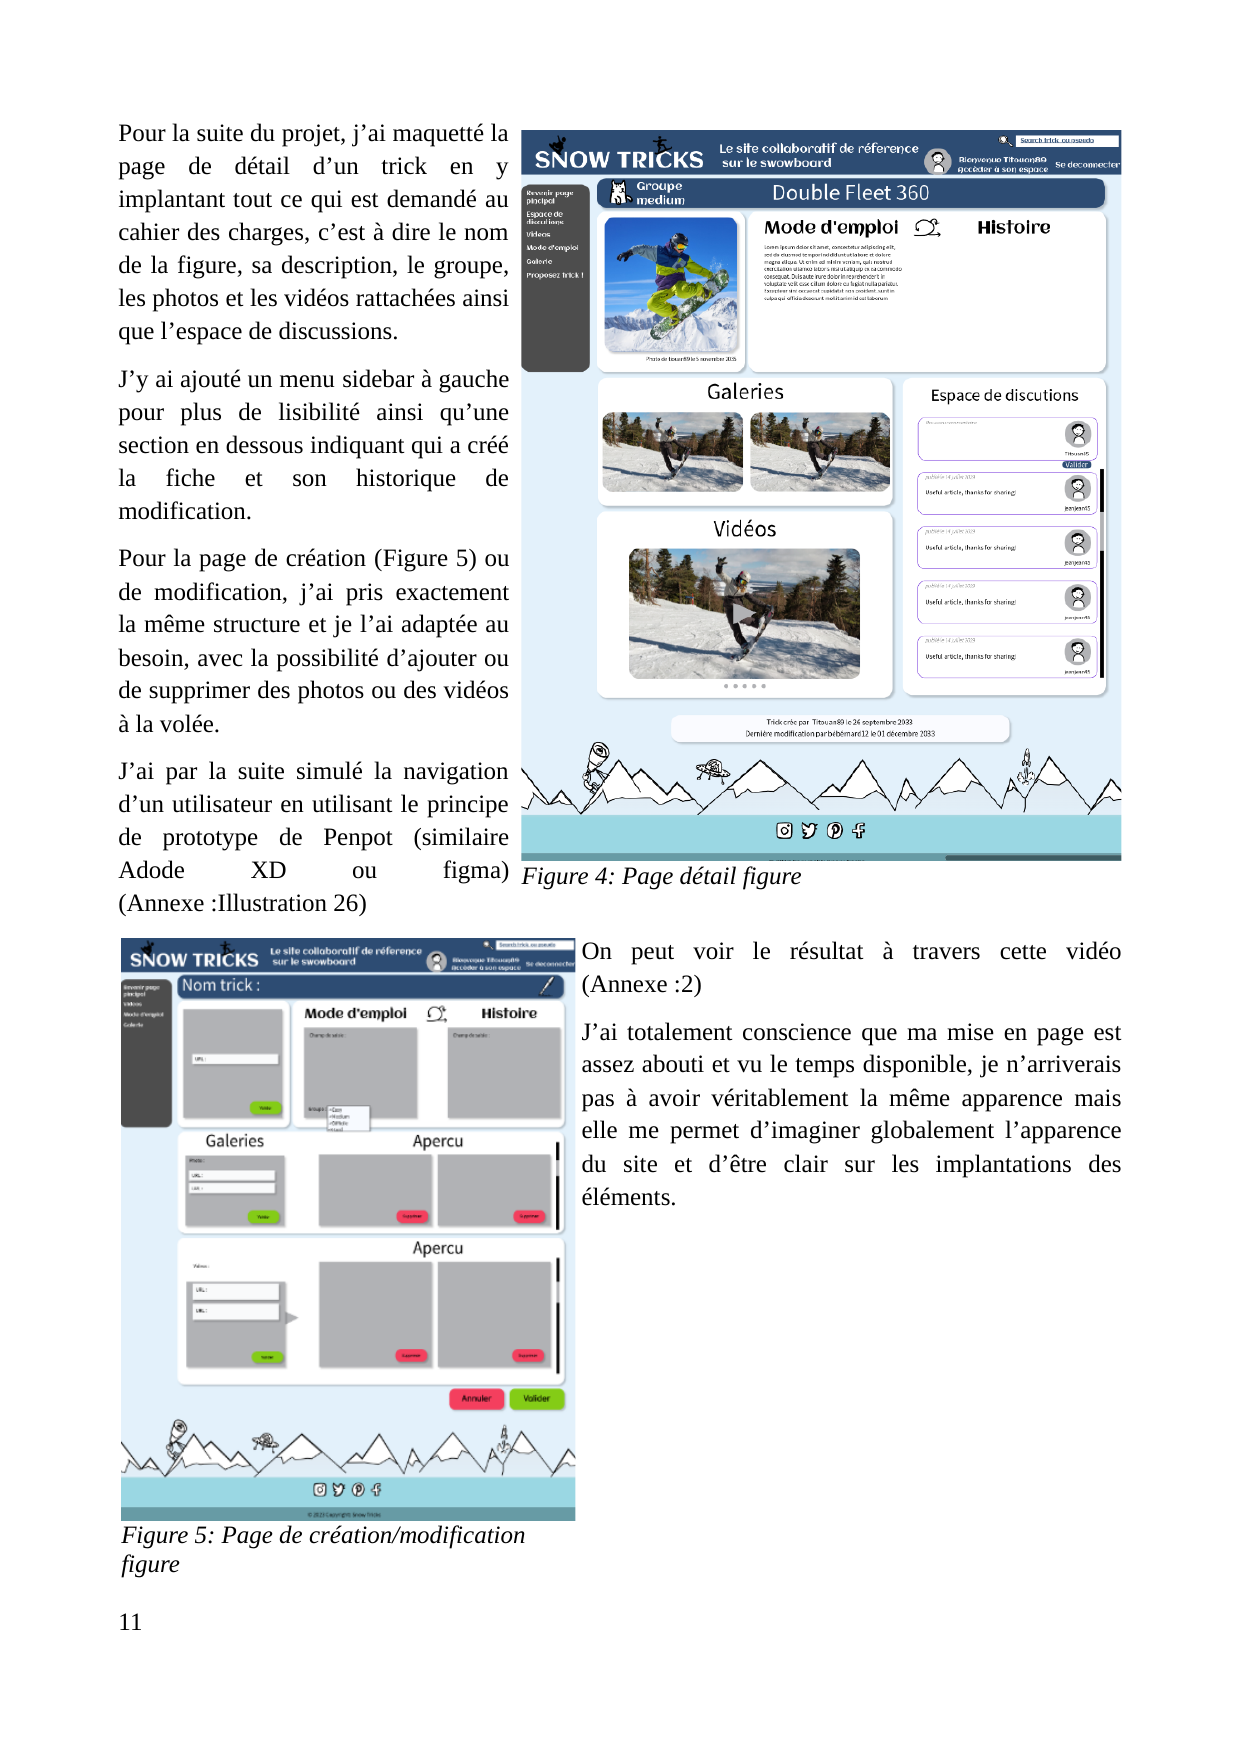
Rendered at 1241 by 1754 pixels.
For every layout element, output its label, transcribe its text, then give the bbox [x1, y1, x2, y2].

text On peut voir le résultat à travers cette vidéo (Annexe :Dessin 2) [576, 936, 1122, 998]
text Pour la suite du projet, j’ai maquetté la page de détail d’un trick en y implantant tout ce qui est demandé au cahier des charges, c’est à dire le nom de la figure, sa description, le groupe, les photos et les vidéos rattachées ainsi que l’espace de discussions. [118, 118, 1122, 345]
text Figure 5: Page de création/modification figure [121, 1521, 576, 1578]
picture [121, 938, 576, 1521]
text Figure 4: Page détail figure [521, 861, 1121, 889]
text J’y ai ajouté un menu sidebar à gauche pour plus de lisibilité ainsi qu’une section en dessous indiquant qui a créé la fiche et son historique de modification. [118, 364, 521, 525]
text J’ai par la suite simulé la navigation d’un utilisateur en utilisant le principe de prototype de Penpot (similaire Adode XD ou figma)(Annexe :Illustration 26) [118, 756, 1122, 917]
picture [521, 130, 1122, 861]
text Pour la page de création (Figure 5) ou de modification, j’ai pris exactement la même structure et je l’ai adaptée au besoin, avec la possibilité d’ajouter ou de supprimer des photos ou des vidéos à la volée. [118, 543, 521, 737]
text J’ai totalement conscience que ma mise en page est assez abouti et vu le temps disponible, je n’arriverais pas à avoir véritablement la même apparence mais elle me permet d’imaginer globalement l’apparence du site et d’être clair sur les implantations des éléments. [576, 1017, 1122, 1210]
